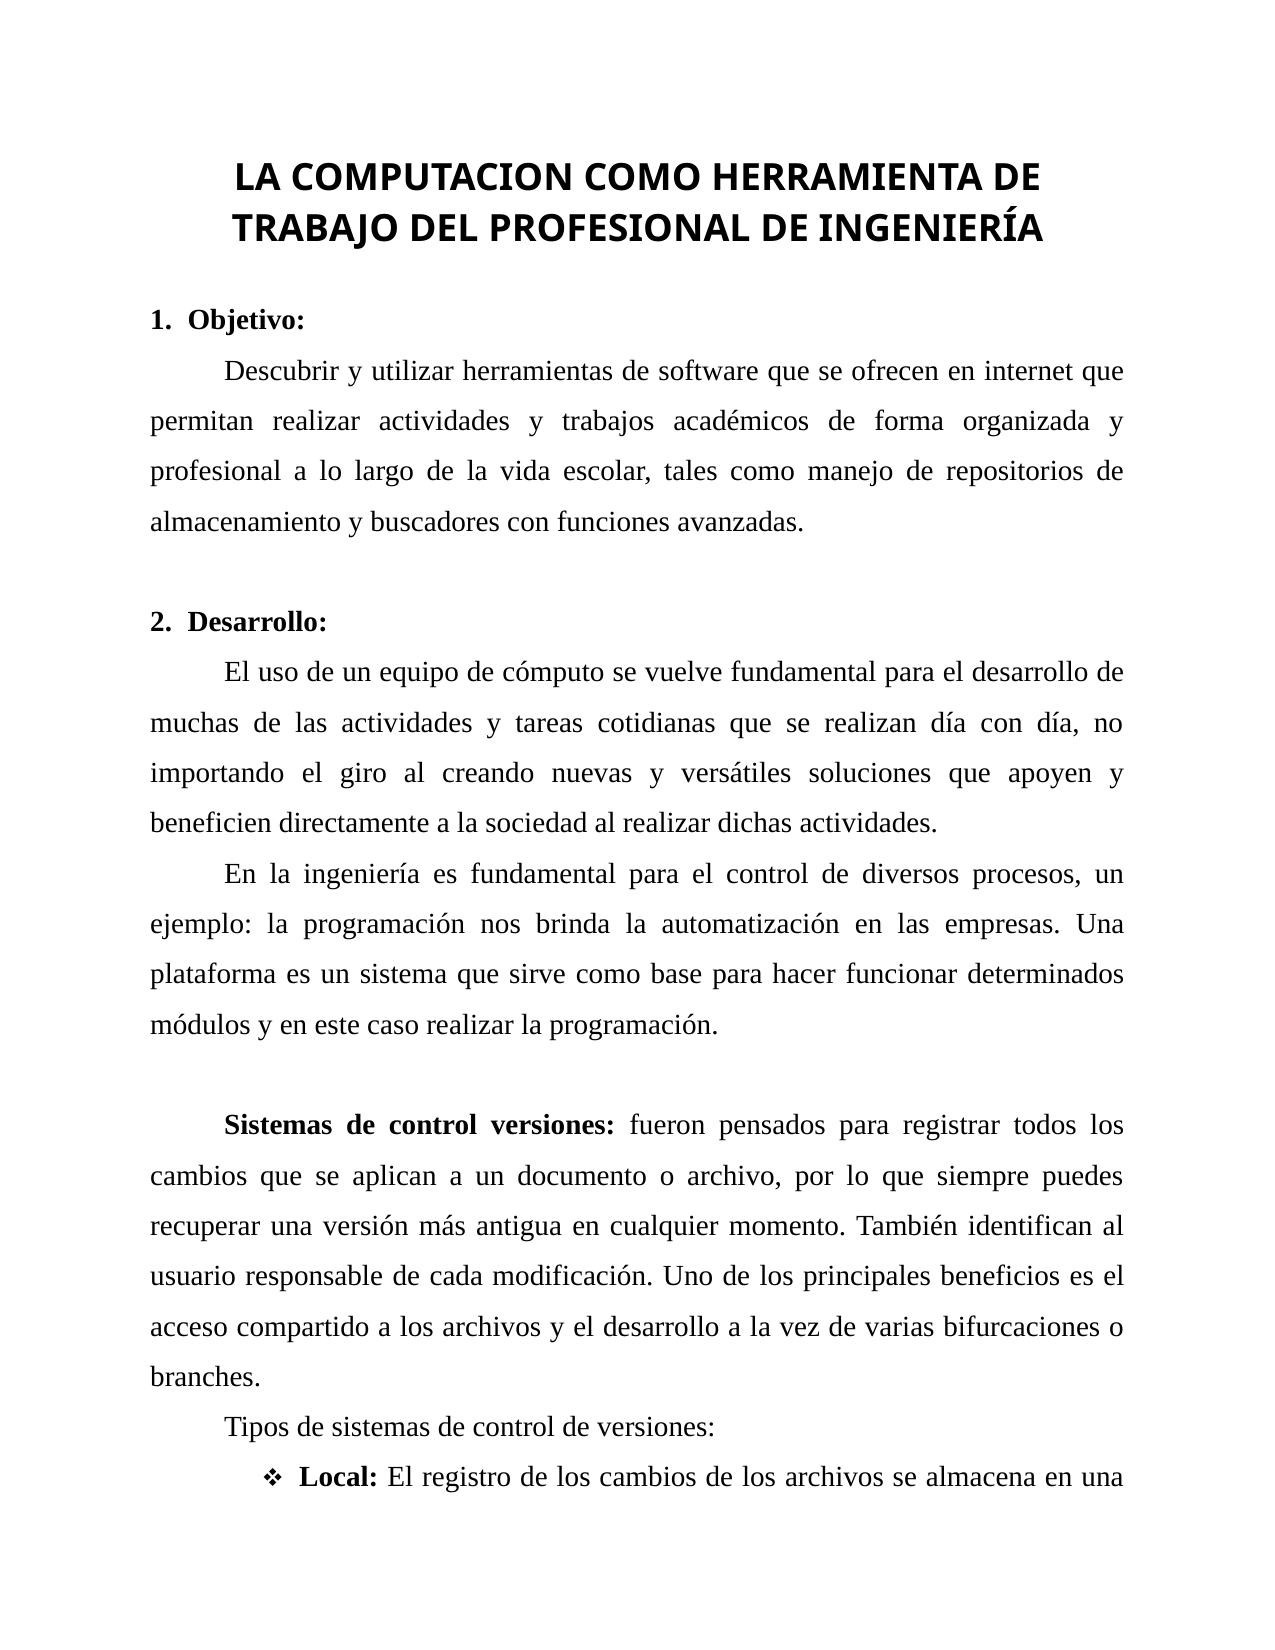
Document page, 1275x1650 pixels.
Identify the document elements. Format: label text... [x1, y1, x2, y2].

text LA COMPUTACION COMO HERRAMIENTA DE TRABAJO DEL PROFESIONAL DE INGENIERÍA [150, 150, 1125, 252]
list Objetivo: [150, 302, 1125, 336]
text Sistemas de control versiones: fueron pensados para registrar todos los cambios que se aplican a un documento o archivo, por lo que siempre puedes recuperar una versión más antigua en cualquier momento. También identifican al usuario responsable de cada modificación. Uno de los principales beneficios es el acceso compartido a los archivos y el desarrollo a la vez de varias bifurcaciones o branches. [150, 1107, 1125, 1392]
text Descubrir y utilizar herramientas de software que se ofrecen en internet que permitan realizar actividades y trabajos académicos de forma organizada y profesional a lo largo de la vida escolar, tales como manejo de repositorios de almacenamiento y buscadores con funciones avanzadas. [150, 353, 1125, 537]
list Local: El registro de los cambios de los archivos se almacena en una [261, 1459, 1125, 1493]
text El uso de un equipo de cómputo se vuelve fundamental para el desarrollo de muchas de las actividades y tareas cotidianas que se realizan día con día, no importando el giro al creando nuevas y versátiles soluciones que apoyen y beneficien directamente a la sociedad al realizar dichas actividades. [150, 654, 1125, 839]
text Tipos de sistemas de control de versiones: [150, 1409, 1125, 1443]
list Desarrollo: [150, 604, 1125, 638]
text En la ingeniería es fundamental para el control de diversos procesos, un ejemplo: la programación nos brinda la automatización en las empresas. Una plataforma es un sistema que sirve como base para hacer funcionar determinados módulos y en este caso realizar la programación. [150, 856, 1125, 1040]
